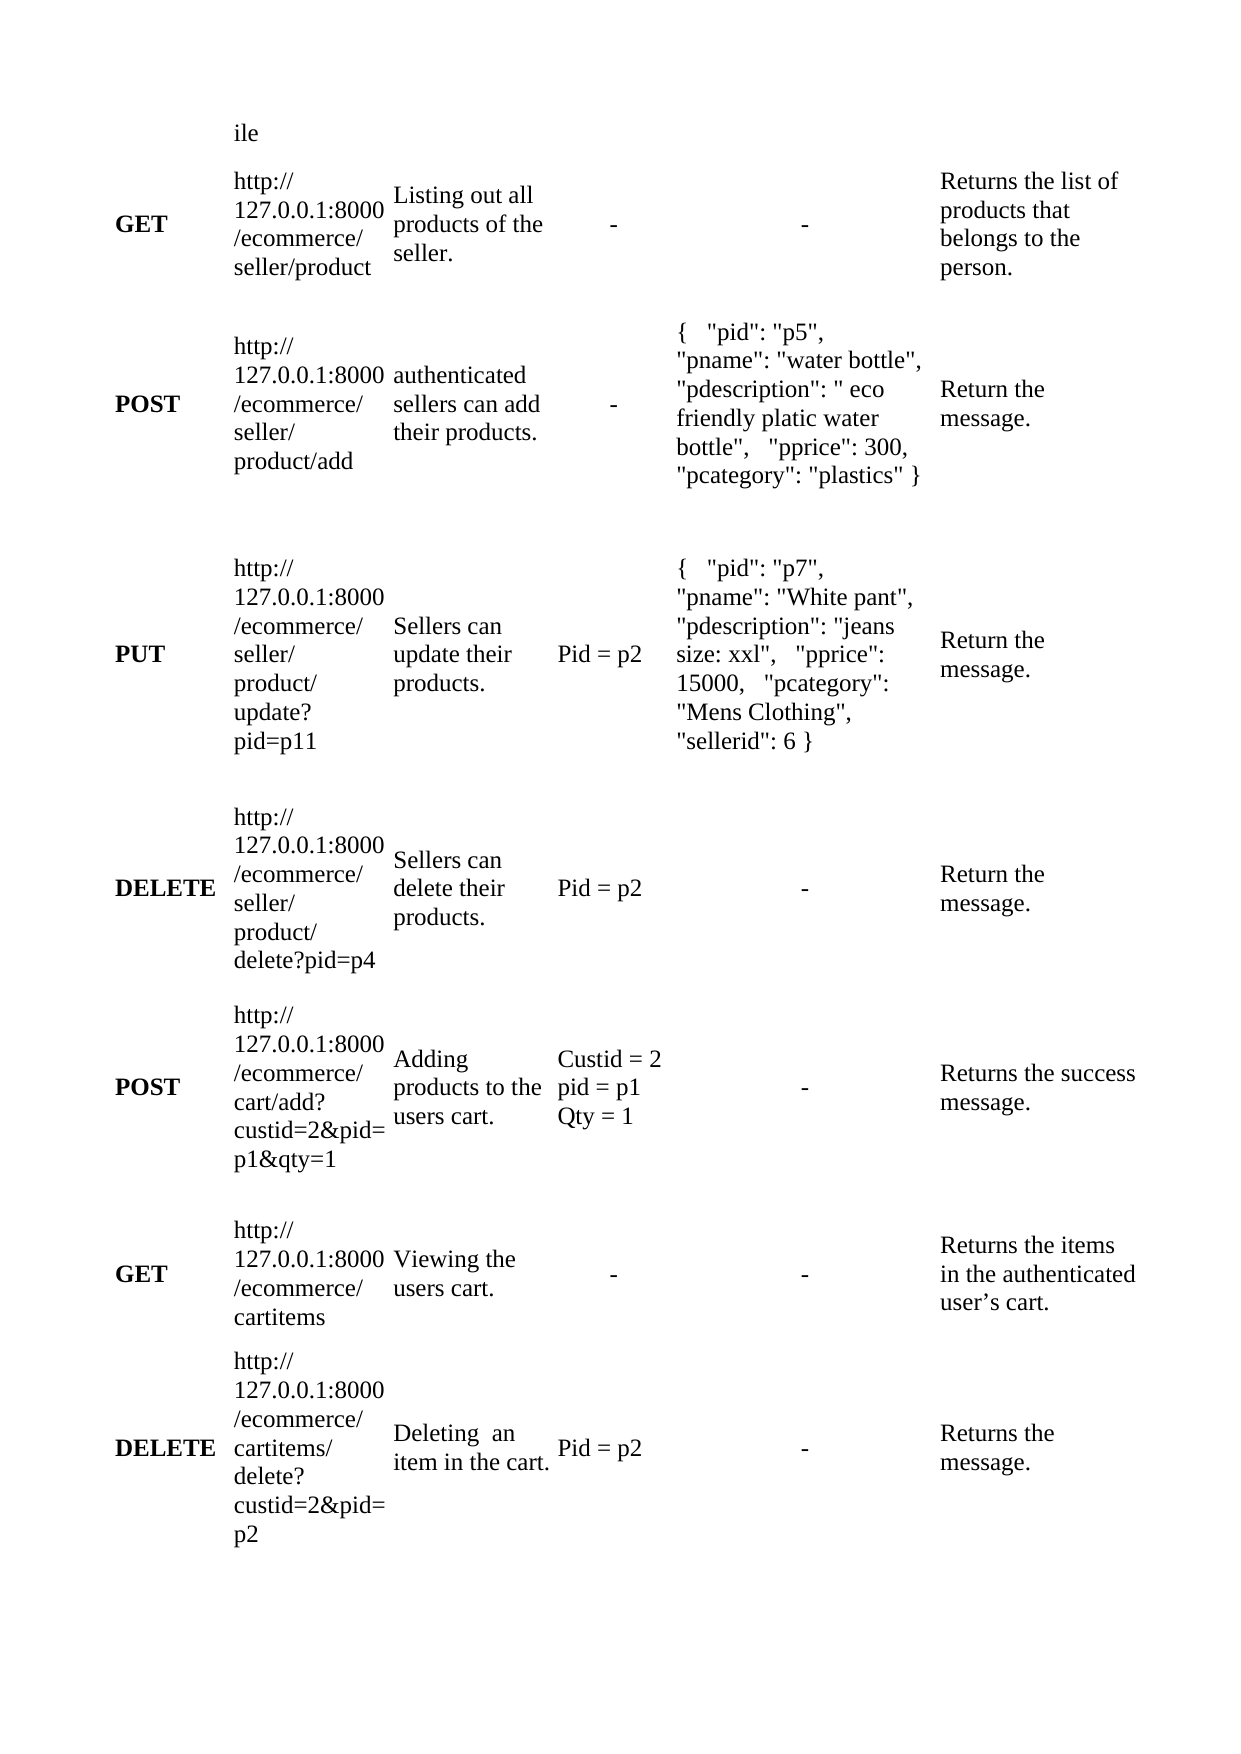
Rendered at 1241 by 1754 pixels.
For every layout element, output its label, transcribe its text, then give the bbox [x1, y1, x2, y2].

table_cell http://127.0.0.1:8000/ecommerce/seller/product/update?pid=p11 [231, 506, 390, 802]
table_cell http://127.0.0.1:8000/ecommerce/seller/product/add [231, 300, 390, 506]
table_cell Returns the list of products that belongs to the person. [937, 147, 1140, 300]
table_cell http://127.0.0.1:8000/ecommerce/seller/product [231, 147, 390, 300]
table_cell http://127.0.0.1:8000/ecommerce/seller/product/delete?pid=p4 [231, 802, 390, 974]
table_cell { "pid": "p5", "pname": "water bottle", "pdescription": " eco friendly platic water bottle", "pprice": 300, "pcategory": "plastics" } [673, 300, 937, 506]
table_cell - [554, 1200, 673, 1346]
table_cell http://127.0.0.1:8000/ecommerce/cartitems/delete?custid=2&pid=p2 [231, 1346, 390, 1548]
table_cell Return the message. [937, 300, 1140, 506]
table_cell Pid = p2 [554, 1346, 673, 1548]
table_cell Viewing the users cart. [390, 1200, 554, 1346]
table_cell Listing out all products of the seller. [390, 147, 554, 300]
table_cell authenticated sellers can add their products. [390, 300, 554, 506]
table_cell [112, 118, 231, 147]
table_cell - [673, 1200, 937, 1346]
table_cell http://127.0.0.1:8000/ecommerce/cartitems [231, 1200, 390, 1346]
table_cell Pid = p2 [554, 506, 673, 802]
table_cell [390, 118, 554, 147]
table_cell - [554, 300, 673, 506]
table_cell Returns the success message. [937, 974, 1140, 1199]
table_cell Adding products to the users cart. [390, 974, 554, 1199]
table_cell - [554, 147, 673, 300]
table_cell ile [231, 118, 390, 147]
table_cell Sellers can update their products. [390, 506, 554, 802]
table_cell Returns the message. [937, 1346, 1140, 1548]
table_cell - [673, 147, 937, 300]
table_cell Returns the items in the authenticated user’s cart. [937, 1200, 1140, 1346]
table_cell POST [112, 300, 231, 506]
table_cell PUT [112, 506, 231, 802]
table_cell - [673, 118, 937, 147]
table_cell Custid = 2 pid = p1 Qty = 1 [554, 974, 673, 1199]
table_cell http://127.0.0.1:8000/ecommerce/cart/add?custid=2&pid=p1&qty=1 [231, 974, 390, 1199]
table_cell Deleting an item in the cart. [390, 1346, 554, 1548]
table_cell - [673, 802, 937, 974]
table_cell Pid = p2 [554, 802, 673, 974]
table_cell [554, 118, 673, 147]
table_cell DELETE [112, 1346, 231, 1548]
table_cell Return the message. [937, 802, 1140, 974]
table_cell Return the message. [937, 506, 1140, 802]
table_cell - [673, 1346, 937, 1548]
table_cell Sellers can delete their products. [390, 802, 554, 974]
table_cell GET [112, 1200, 231, 1346]
table_cell - [673, 974, 937, 1199]
table_cell [937, 118, 1140, 147]
table_cell DELETE [112, 802, 231, 974]
table_cell POST [112, 974, 231, 1199]
table_cell { "pid": "p7", "pname": "White pant", "pdescription": "jeans size: xxl", "pprice": 15000, "pcategory": "Mens Clothing", "sellerid": 6 } [673, 506, 937, 802]
table_cell GET [112, 147, 231, 300]
